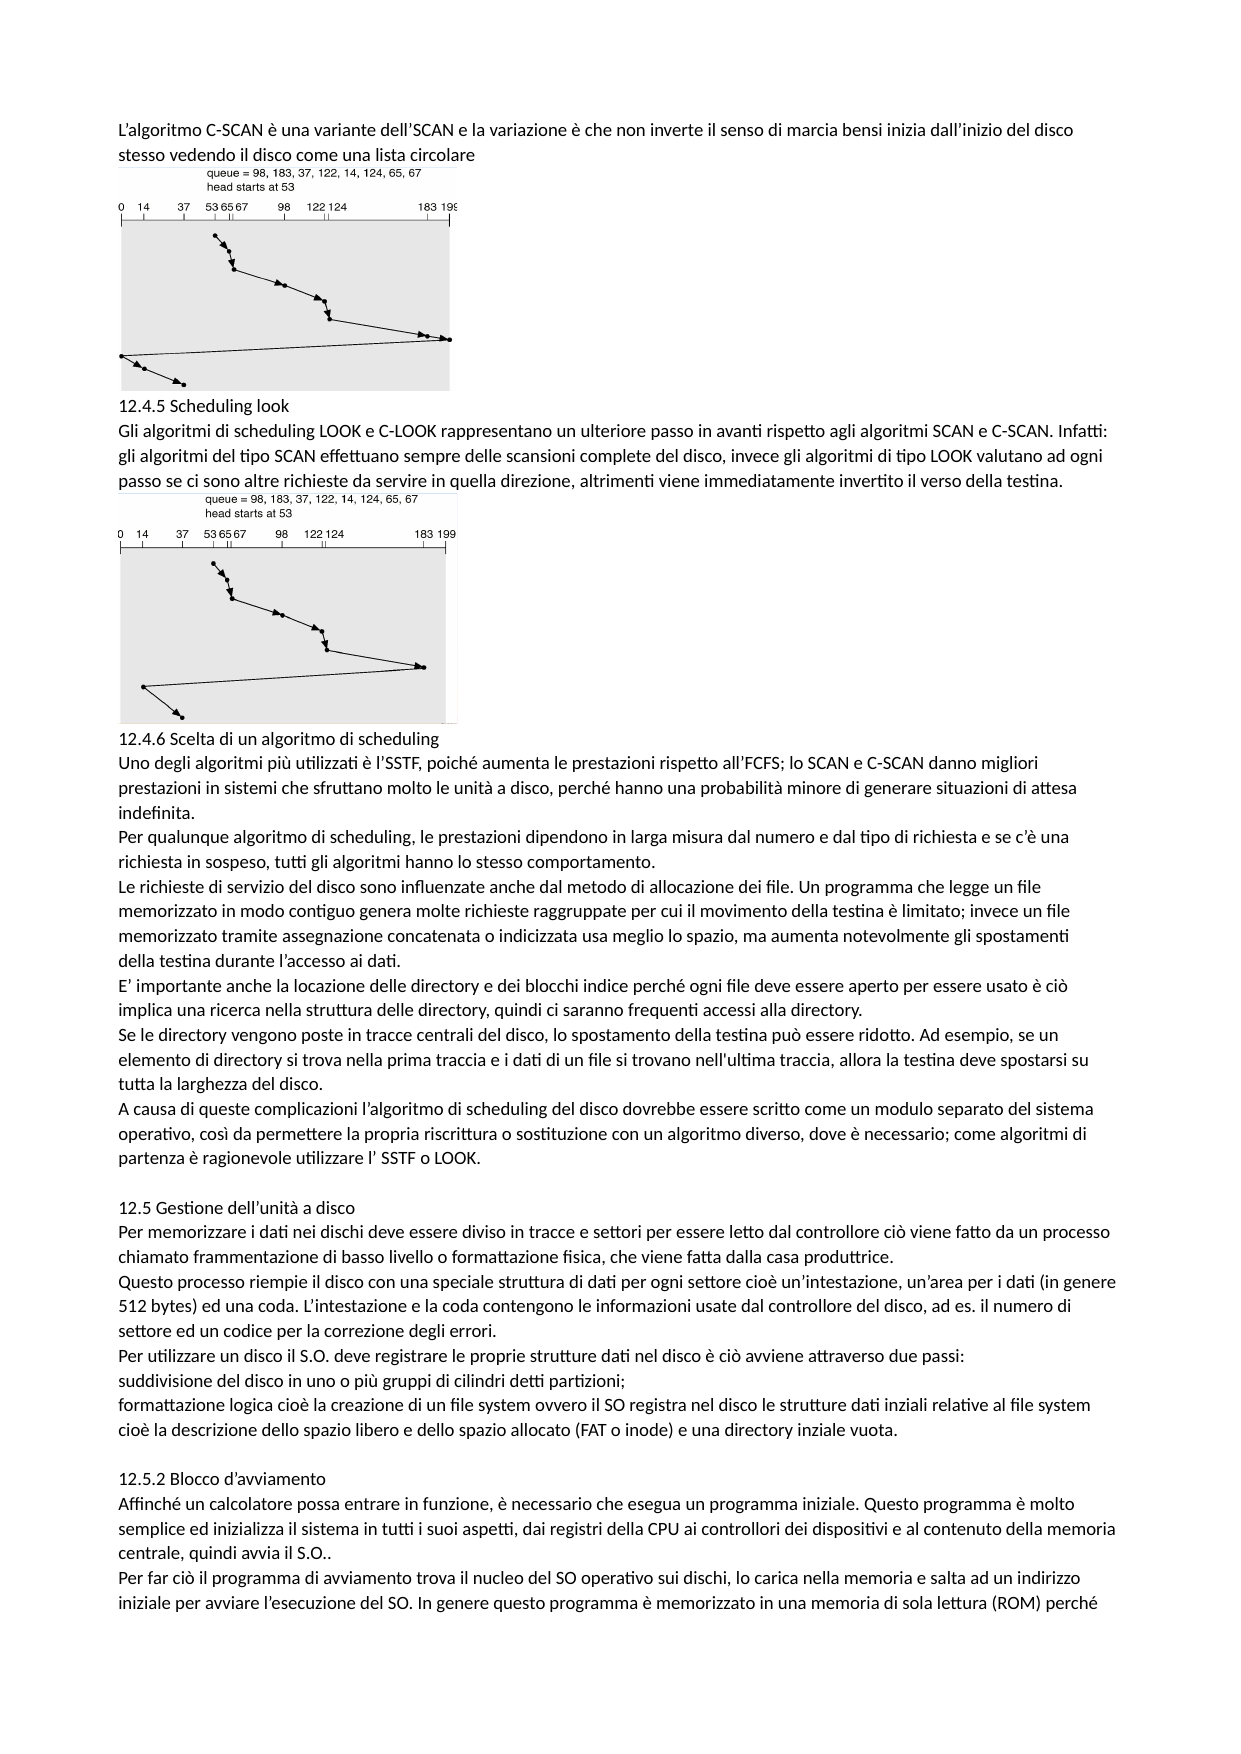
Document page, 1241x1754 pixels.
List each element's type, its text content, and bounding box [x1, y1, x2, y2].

text formattazione logica cioè la creazione di un file system ovvero il SO registra nel disco le strutture dati inziali relative al file system cioè la descrizione dello spazio libero e dello spazio allocato (FAT o inode) e una directory inziale vuota. [118, 1393, 1122, 1441]
text Le richieste di servizio del disco sono influenzate anche dal metodo di allocazione dei file. Un programma che legge un file memorizzato in modo contiguo genera molte richieste raggruppate per cui il movimento della testina è limitato; invece un file memorizzato tramite assegnazione concatenata o indicizzata usa meglio lo spazio, ma aumenta notevolmente gli spostamenti [118, 875, 1122, 947]
text 12.4.5 Scheduling look [118, 395, 1122, 418]
picture [118, 493, 458, 724]
text Per utilizzare un disco il S.O. deve registrare le proprie strutture dati nel disco è ciò avviene attraverso due passi: [118, 1344, 1122, 1367]
text della testina durante l’accesso ai dati. [118, 949, 1122, 972]
text E’ importante anche la locazione delle directory e dei blocchi indice perché ogni file deve essere aperto per essere usato è ciò implica una ricerca nella struttura delle directory, quindi ci saranno frequenti accessi alla directory. [118, 974, 1122, 1021]
text Se le directory vengono poste in tracce centrali del disco, lo spostamento della testina può essere ridotto. Ad esempio, se un elemento di directory si trova nella prima traccia e i dati di un file si trovano nell'ultima traccia, allora la testina deve spostarsi su tutta la larghezza del disco. [118, 1023, 1122, 1095]
text 12.5 Gestione dell’unità a disco [118, 1196, 1122, 1219]
text Gli algoritmi di scheduling LOOK e C-LOOK rappresentano un ulteriore passo in avanti rispetto agli algoritmi SCAN e C-SCAN. Infatti: gli algoritmi del tipo SCAN effettuano sempre delle scansioni complete del disco, invece gli algoritmi di tipo LOOK valutano ad ogni passo se ci sono altre richieste da servire in quella direzione, altrimenti viene immediatamente invertito il verso della testina. [118, 419, 1122, 492]
text 12.5.2 Blocco d’avviamento [118, 1467, 1122, 1490]
text 12.4.6 Scelta di un algoritmo di scheduling [118, 727, 1122, 750]
text Per memorizzare i dati nei dischi deve essere diviso in tracce e settori per essere letto dal controllore ciò viene fatto da un processo chiamato frammentazione di basso livello o formattazione fisica, che viene fatta dalla casa produttrice. [118, 1221, 1122, 1268]
text L’algoritmo C-SCAN è una variante dell’SCAN e la variazione è che non inverte il senso di marcia bensi inizia dall’inizio del disco stesso vedendo il disco come una lista circolare [118, 118, 1122, 166]
text Affinché un calcolatore possa entrare in funzione, è necessario che esegua un programma iniziale. Questo programma è molto semplice ed inizializza il sistema in tutti i suoi aspetti, dai registri della CPU ai controllori dei dispositivi e al contenuto della memoria centrale, quindi avvia il S.O.. [118, 1492, 1122, 1564]
text Per far ciò il programma di avviamento trova il nucleo del SO operativo sui dischi, lo carica nella memoria e salta ad un indirizzo iniziale per avviare l’esecuzione del SO. In genere questo programma è memorizzato in una memoria di sola lettura (ROM) perché [118, 1566, 1122, 1614]
picture [118, 167, 458, 391]
text Questo processo riempie il disco con una speciale struttura di dati per ogni settore cioè un’intestazione, un’area per i dati (in genere 512 bytes) ed una coda. L’intestazione e la coda contengono le informazioni usate dal controllore del disco, ad es. il numero di settore ed un codice per la correzione degli errori. [118, 1270, 1122, 1342]
text A causa di queste complicazioni l’algoritmo di scheduling del disco dovrebbe essere scritto come un modulo separato del sistema operativo, così da permettere la propria riscrittura o sostituzione con un algoritmo diverso, dove è necessario; come algoritmi di partenza è ragionevole utilizzare l’ SSTF o LOOK. [118, 1097, 1122, 1169]
text Uno degli algoritmi più utilizzati è l’SSTF, poiché aumenta le prestazioni rispetto all’FCFS; lo SCAN e C-SCAN danno migliori prestazioni in sistemi che sfruttano molto le unità a disco, perché hanno una probabilità minore di generare situazioni di attesa indefinita. [118, 752, 1122, 824]
text suddivisione del disco in uno o più gruppi di cilindri detti partizioni; [118, 1369, 1122, 1392]
text Per qualunque algoritmo di scheduling, le prestazioni dipendono in larga misura dal numero e dal tipo di richiesta e se c’è una richiesta in sospeso, tutti gli algoritmi hanno lo stesso comportamento. [118, 826, 1122, 873]
